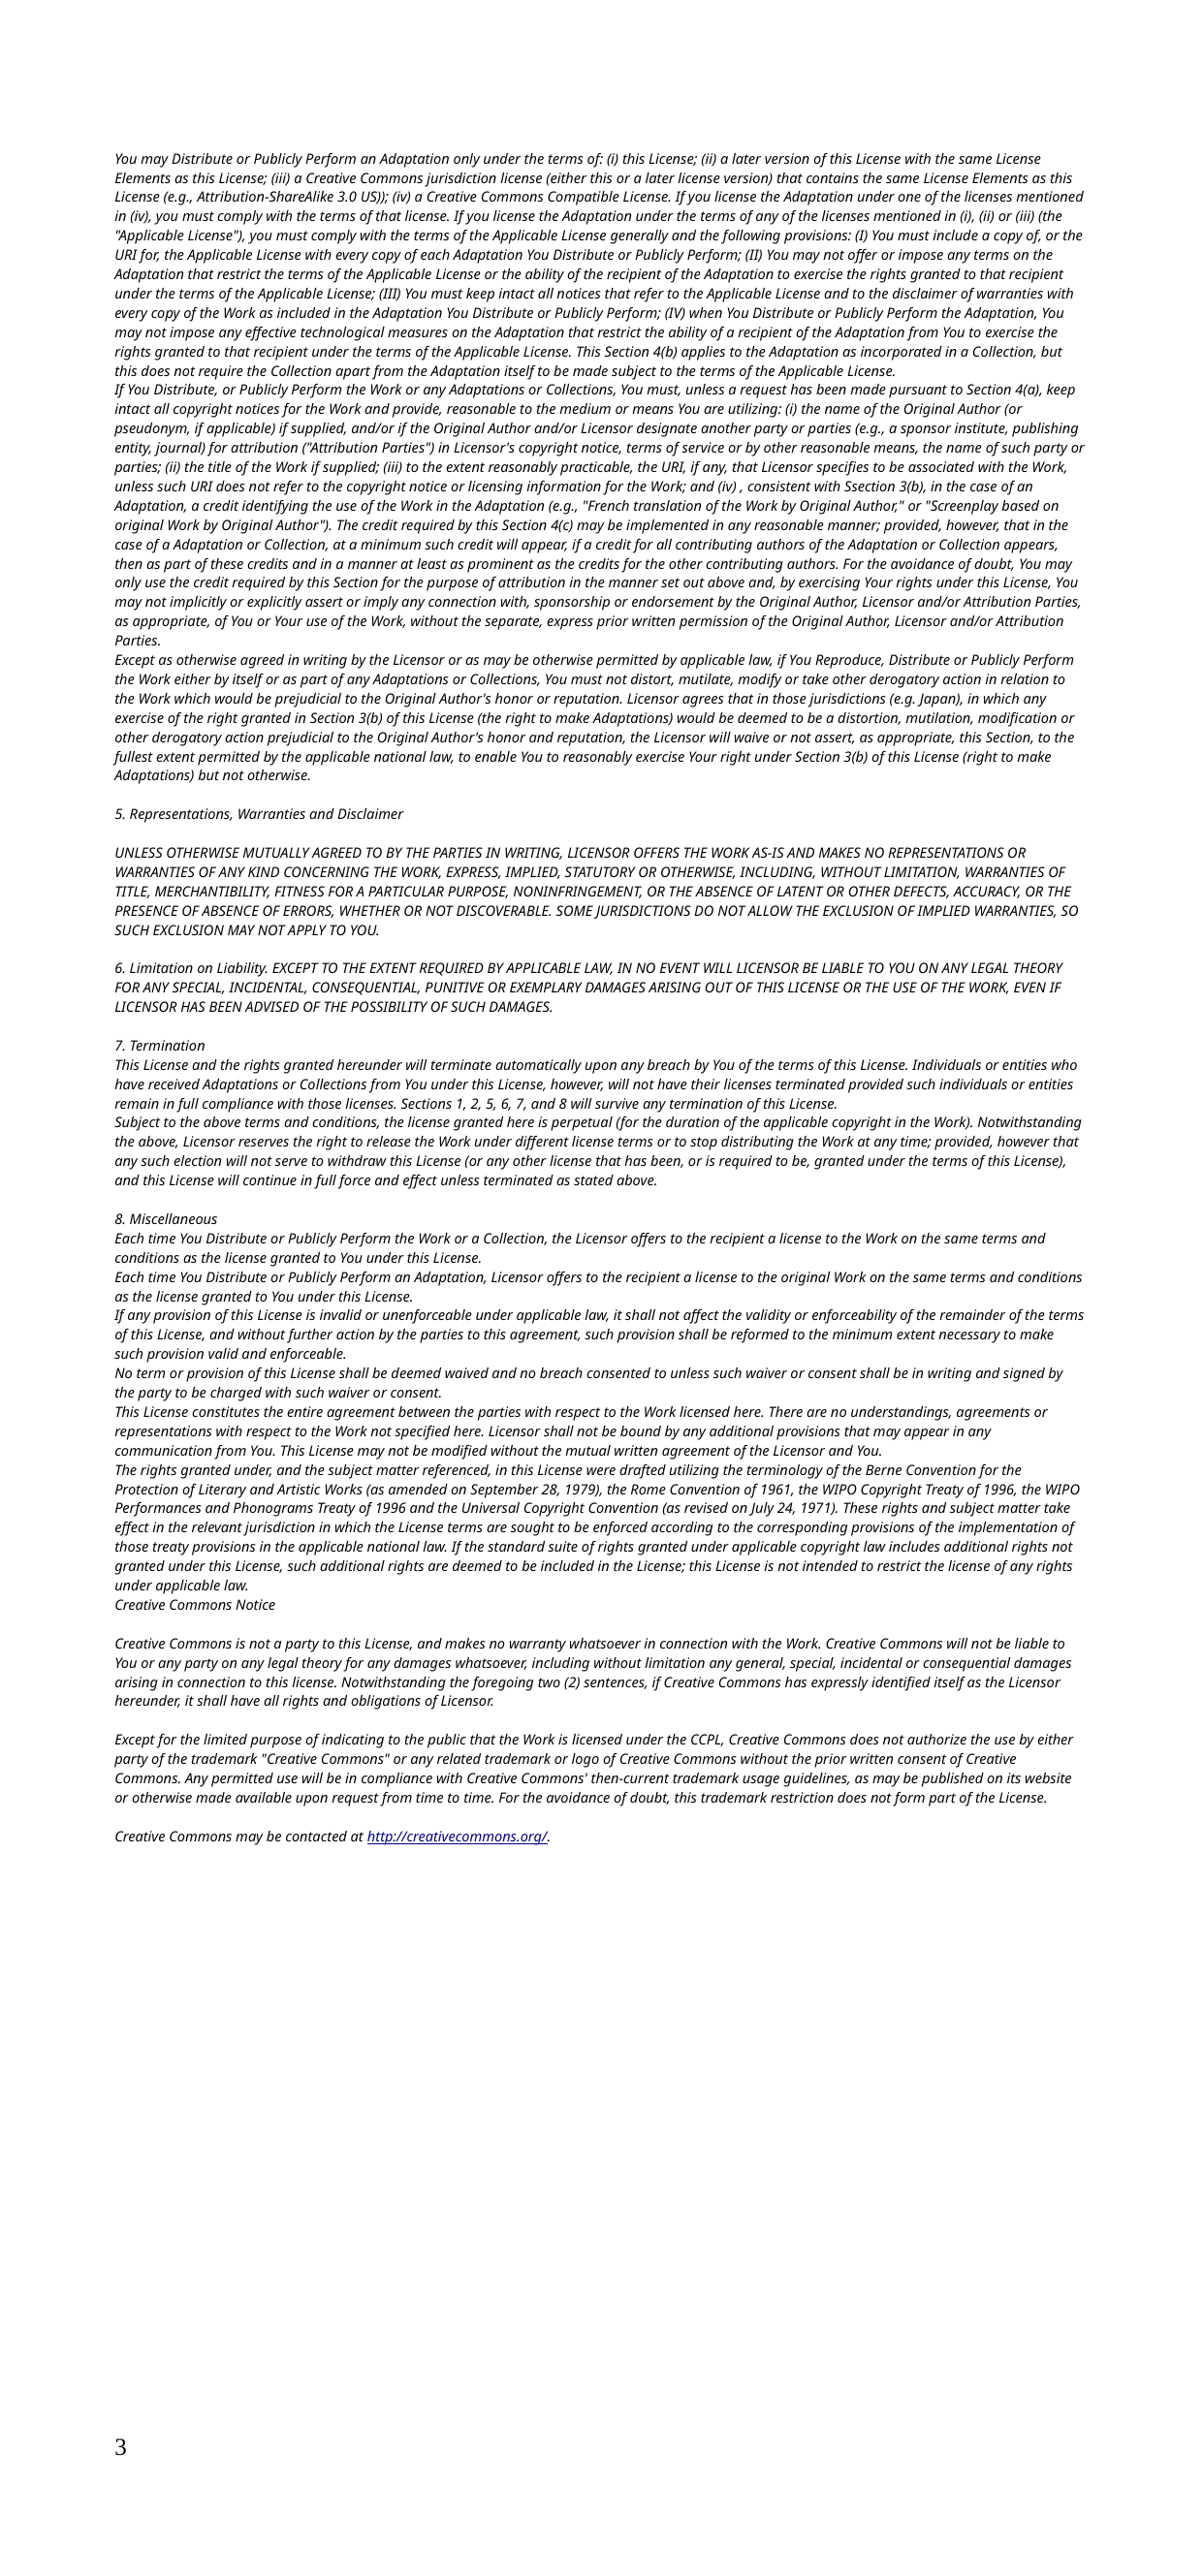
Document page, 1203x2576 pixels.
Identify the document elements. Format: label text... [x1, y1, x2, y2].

text Each time You Distribute or Publicly Perform an Adaptation, Licensor offers to the recipient a license to the original Work on the same terms and conditions as the license granted to You under this License. [114, 1267, 1088, 1305]
text Except as otherwise agreed in writing by the Licensor or as may be otherwise permitted by applicable law, if You Reproduce, Distribute or Publicly Perform the Work either by itself or as part of any Adaptations or Collections, You must not distort, mutilate, modify or take other derogatory action in relation to the Work which would be prejudicial to the Original Author's honor or reputation. Licensor agrees that in those jurisdictions (e.g. Japan), in which any exercise of the right granted in Section 3(b) of this License (the right to make Adaptations) would be deemed to be a distortion, mutilation, modification or other derogatory action prejudicial to the Original Author's honor and reputation, the Licensor will waive or not assert, as appropriate, this Section, to the fullest extent permitted by the applicable national law, to enable You to reasonably exercise Your right under Section 3(b) of this License (right to make Adaptations) but not otherwise. [114, 650, 1088, 785]
text You may Distribute or Publicly Perform an Adaptation only under the terms of: (i) this License; (ii) a later version of this License with the same License Elements as this License; (iii) a Creative Commons jurisdiction license (either this or a later license version) that contains the same License Elements as this License (e.g., Attribution-ShareAlike 3.0 US)); (iv) a Creative Commons Compatible License. If you license the Adaptation under one of the licenses mentioned in (iv), you must comply with the terms of that license. If you license the Adaptation under the terms of any of the licenses mentioned in (i), (ii) or (iii) (the "Applicable License"), you must comply with the terms of the Applicable License generally and the following provisions: (I) You must include a copy of, or the URI for, the Applicable License with every copy of each Adaptation You Distribute or Publicly Perform; (II) You may not offer or impose any terms on the Adaptation that restrict the terms of the Applicable License or the ability of the recipient of the Adaptation to exercise the rights granted to that recipient under the terms of the Applicable License; (III) You must keep intact all notices that refer to the Applicable License and to the disclaimer of warranties with every copy of the Work as included in the Adaptation You Distribute or Publicly Perform; (IV) when You Distribute or Publicly Perform the Adaptation, You may not impose any effective technological measures on the Adaptation that restrict the ability of a recipient of the Adaptation from You to exercise the rights granted to that recipient under the terms of the Applicable License. This Section 4(b) applies to the Adaptation as incorporated in a Collection, but this does not require the Collection apart from the Adaptation itself to be made subject to the terms of the Applicable License. [114, 148, 1088, 380]
text The rights granted under, and the subject matter referenced, in this License were drafted utilizing the terminology of the Berne Convention for the Protection of Literary and Artistic Works (as amended on September 28, 1979), the Rome Convention of 1961, the WIPO Copyright Treaty of 1996, the WIPO Performances and Phonograms Treaty of 1996 and the Universal Copyright Convention (as revised on July 24, 1971). These rights and subject matter take effect in the relevant jurisdiction in which the License terms are sought to be enforced according to the corresponding provisions of the implementation of those treaty provisions in the applicable national law. If the standard suite of rights granted under applicable copyright law includes additional rights not granted under this License, such additional rights are deemed to be included in the License; this License is not intended to restrict the license of any rights under applicable law. [114, 1460, 1088, 1595]
text No term or provision of this License shall be deemed waived and no breach consented to unless such waiver or consent shall be in writing and signed by the party to be charged with such waiver or consent. [114, 1364, 1088, 1402]
text Creative Commons may be contacted at http://creativecommons.org/. [114, 1826, 1088, 1845]
text Except for the limited purpose of indicating to the public that the Work is licensed under the CCPL, Creative Commons does not authorize the use by either party of the trademark "Creative Commons" or any related trademark or logo of Creative Commons without the prior written consent of Creative Commons. Any permitted use will be in compliance with Creative Commons' then-current trademark usage guidelines, as may be published on its website or otherwise made available upon request from time to time. For the avoidance of doubt, this trademark restriction does not form part of the License. [114, 1730, 1088, 1806]
text If any provision of this License is invalid or unenforceable under applicable law, it shall not affect the validity or enforceability of the remainder of the terms of this License, and without further action by the parties to this agreement, such provision shall be reformed to the minimum extent necessary to make such provision valid and enforceable. [114, 1305, 1088, 1364]
text 5. Representations, Warranties and Disclaimer [114, 804, 1088, 824]
text Creative Commons is not a party to this License, and makes no warranty whatsoever in connection with the Work. Creative Commons will not be liable to You or any party on any legal theory for any damages whatsoever, including without limitation any general, special, incidental or consequential damages arising in connection to this license. Notwithstanding the foregoing two (2) sentences, if Creative Commons has expressly identified itself as the Licensor hereunder, it shall have all rights and obligations of Licensor. [114, 1634, 1088, 1711]
text Creative Commons Notice [114, 1595, 1088, 1615]
text If You Distribute, or Publicly Perform the Work or any Adaptations or Collections, You must, unless a request has been made pursuant to Section 4(a), keep intact all copyright notices for the Work and provide, reasonable to the medium or means You are utilizing: (i) the name of the Original Author (or pseudonym, if applicable) if supplied, and/or if the Original Author and/or Licensor designate another party or parties (e.g., a sponsor institute, publishing entity, journal) for attribution ("Attribution Parties") in Licensor's copyright notice, terms of service or by other reasonable means, the name of such party or parties; (ii) the title of the Work if supplied; (iii) to the extent reasonably practicable, the URI, if any, that Licensor specifies to be associated with the Work, unless such URI does not refer to the copyright notice or licensing information for the Work; and (iv) , consistent with Ssection 3(b), in the case of an Adaptation, a credit identifying the use of the Work in the Adaptation (e.g., "French translation of the Work by Original Author," or "Screenplay based on original Work by Original Author"). The credit required by this Section 4(c) may be implemented in any reasonable manner; provided, however, that in the case of a Adaptation or Collection, at a minimum such credit will appear, if a credit for all contributing authors of the Adaptation or Collection appears, then as part of these credits and in a manner at least as prominent as the credits for the other contributing authors. For the avoidance of doubt, You may only use the credit required by this Section for the purpose of attribution in the manner set out above and, by exercising Your rights under this License, You may not implicitly or explicitly assert or imply any connection with, sponsorship or endorsement by the Original Author, Licensor and/or Attribution Parties, as appropriate, of You or Your use of the Work, without the separate, express prior written permission of the Original Author, Licensor and/or Attribution Parties. [114, 380, 1088, 650]
text This License constitutes the entire agreement between the parties with respect to the Work licensed here. There are no understandings, agreements or representations with respect to the Work not specified here. Licensor shall not be bound by any additional provisions that may appear in any communication from You. This License may not be modified without the mutual written agreement of the Licensor and You. [114, 1402, 1088, 1460]
text 6. Limitation on Liability. EXCEPT TO THE EXTENT REQUIRED BY APPLICABLE LAW, IN NO EVENT WILL LICENSOR BE LIABLE TO YOU ON ANY LEGAL THEORY FOR ANY SPECIAL, INCIDENTAL, CONSEQUENTIAL, PUNITIVE OR EXEMPLARY DAMAGES ARISING OUT OF THIS LICENSE OR THE USE OF THE WORK, EVEN IF LICENSOR HAS BEEN ADVISED OF THE POSSIBILITY OF SUCH DAMAGES. [114, 958, 1088, 1017]
text Subject to the above terms and conditions, the license granted here is perpetual (for the duration of the applicable copyright in the Work). Notwithstanding the above, Licensor reserves the right to release the Work under different license terms or to stop distributing the Work at any time; provided, however that any such election will not serve to withdraw this License (or any other license that has been, or is required to be, granted under the terms of this License), and this License will continue in full force and effect unless terminated as stated above. [114, 1113, 1088, 1190]
text This License and the rights granted hereunder will terminate automatically upon any breach by You of the terms of this License. Individuals or entities who have received Adaptations or Collections from You under this License, however, will not have their licenses terminated provided such individuals or entities remain in full compliance with those licenses. Sections 1, 2, 5, 6, 7, and 8 will survive any termination of this License. [114, 1055, 1088, 1113]
text 7. Termination [114, 1036, 1088, 1055]
text UNLESS OTHERWISE MUTUALLY AGREED TO BY THE PARTIES IN WRITING, LICENSOR OFFERS THE WORK AS-IS AND MAKES NO REPRESENTATIONS OR WARRANTIES OF ANY KIND CONCERNING THE WORK, EXPRESS, IMPLIED, STATUTORY OR OTHERWISE, INCLUDING, WITHOUT LIMITATION, WARRANTIES OF TITLE, MERCHANTIBILITY, FITNESS FOR A PARTICULAR PURPOSE, NONINFRINGEMENT, OR THE ABSENCE OF LATENT OR OTHER DEFECTS, ACCURACY, OR THE PRESENCE OF ABSENCE OF ERRORS, WHETHER OR NOT DISCOVERABLE. SOME JURISDICTIONS DO NOT ALLOW THE EXCLUSION OF IMPLIED WARRANTIES, SO SUCH EXCLUSION MAY NOT APPLY TO YOU. [114, 843, 1088, 939]
text Each time You Distribute or Publicly Perform the Work or a Collection, the Licensor offers to the recipient a license to the Work on the same terms and conditions as the license granted to You under this License. [114, 1229, 1088, 1267]
text 8. Miscellaneous [114, 1209, 1088, 1229]
